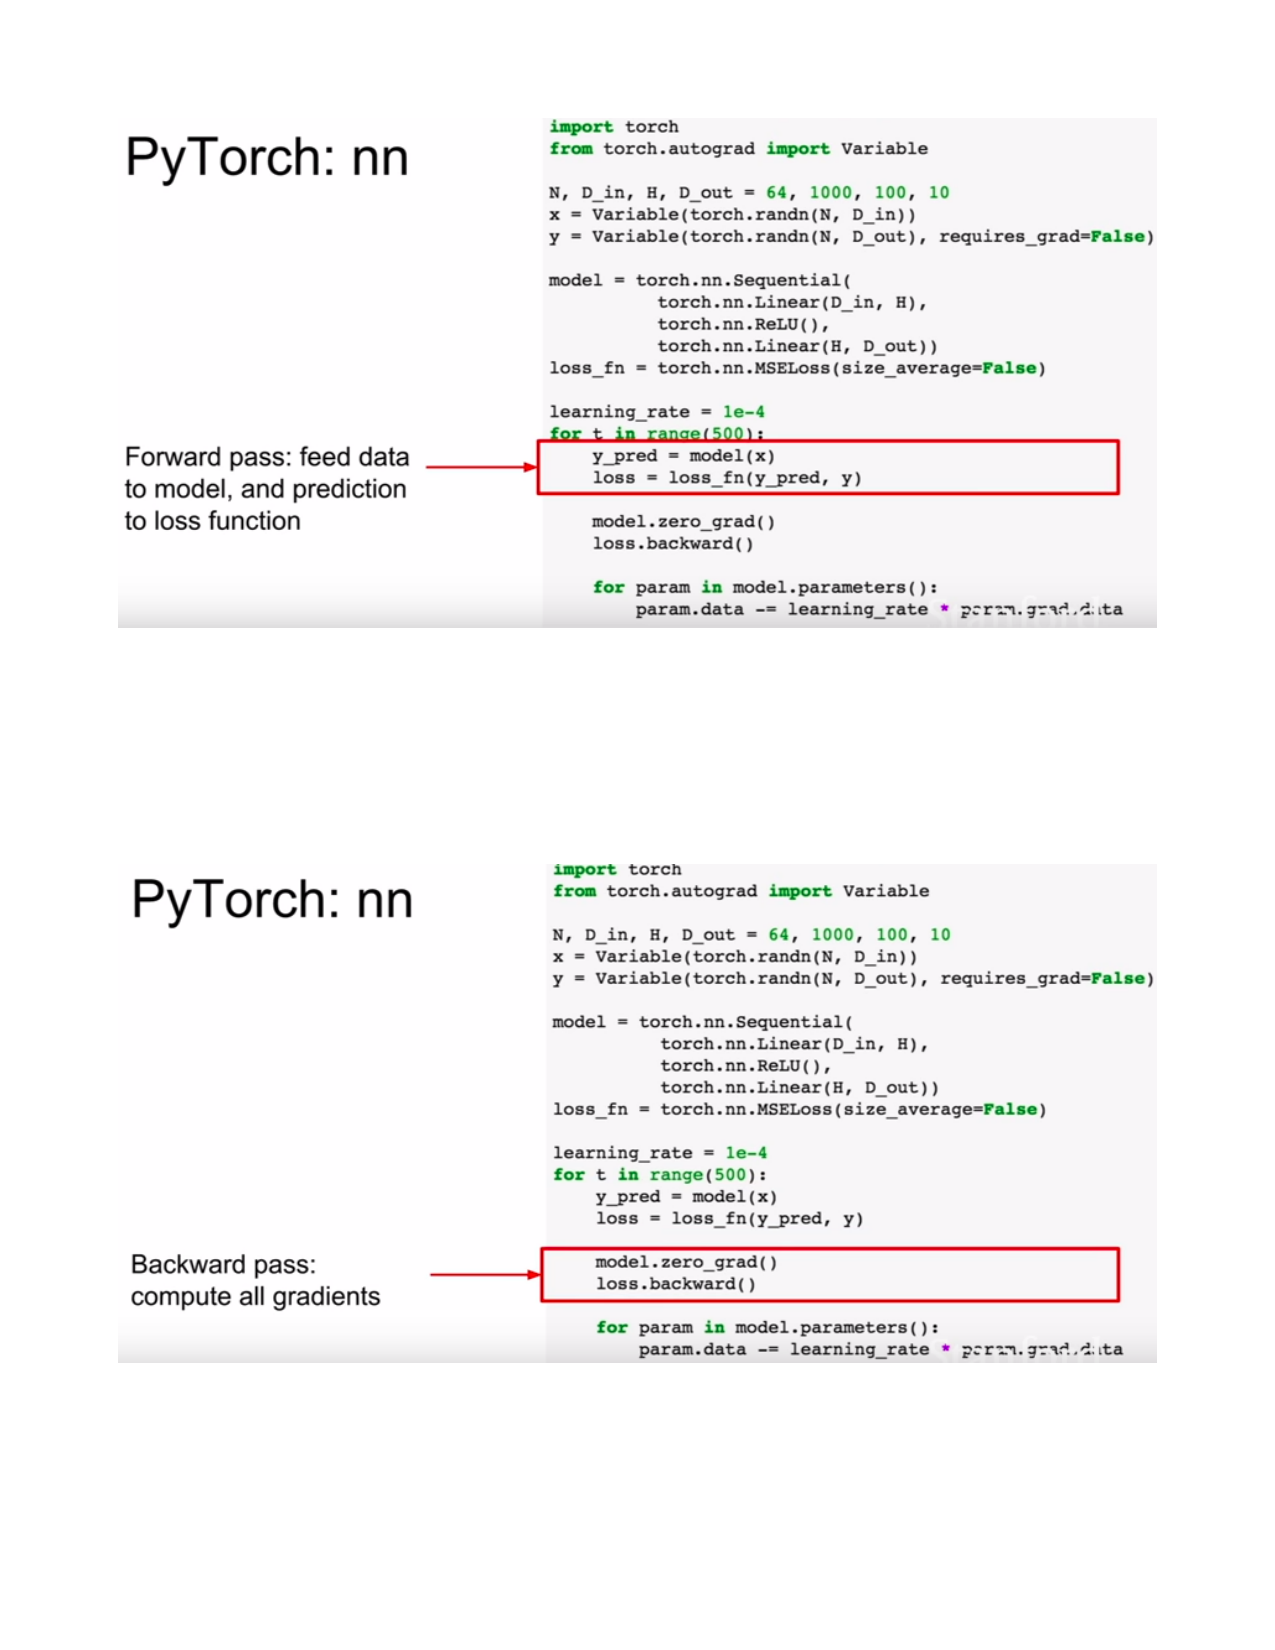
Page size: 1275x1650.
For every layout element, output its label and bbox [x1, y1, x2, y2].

picture [118, 864, 1157, 1363]
picture [118, 118, 1157, 628]
